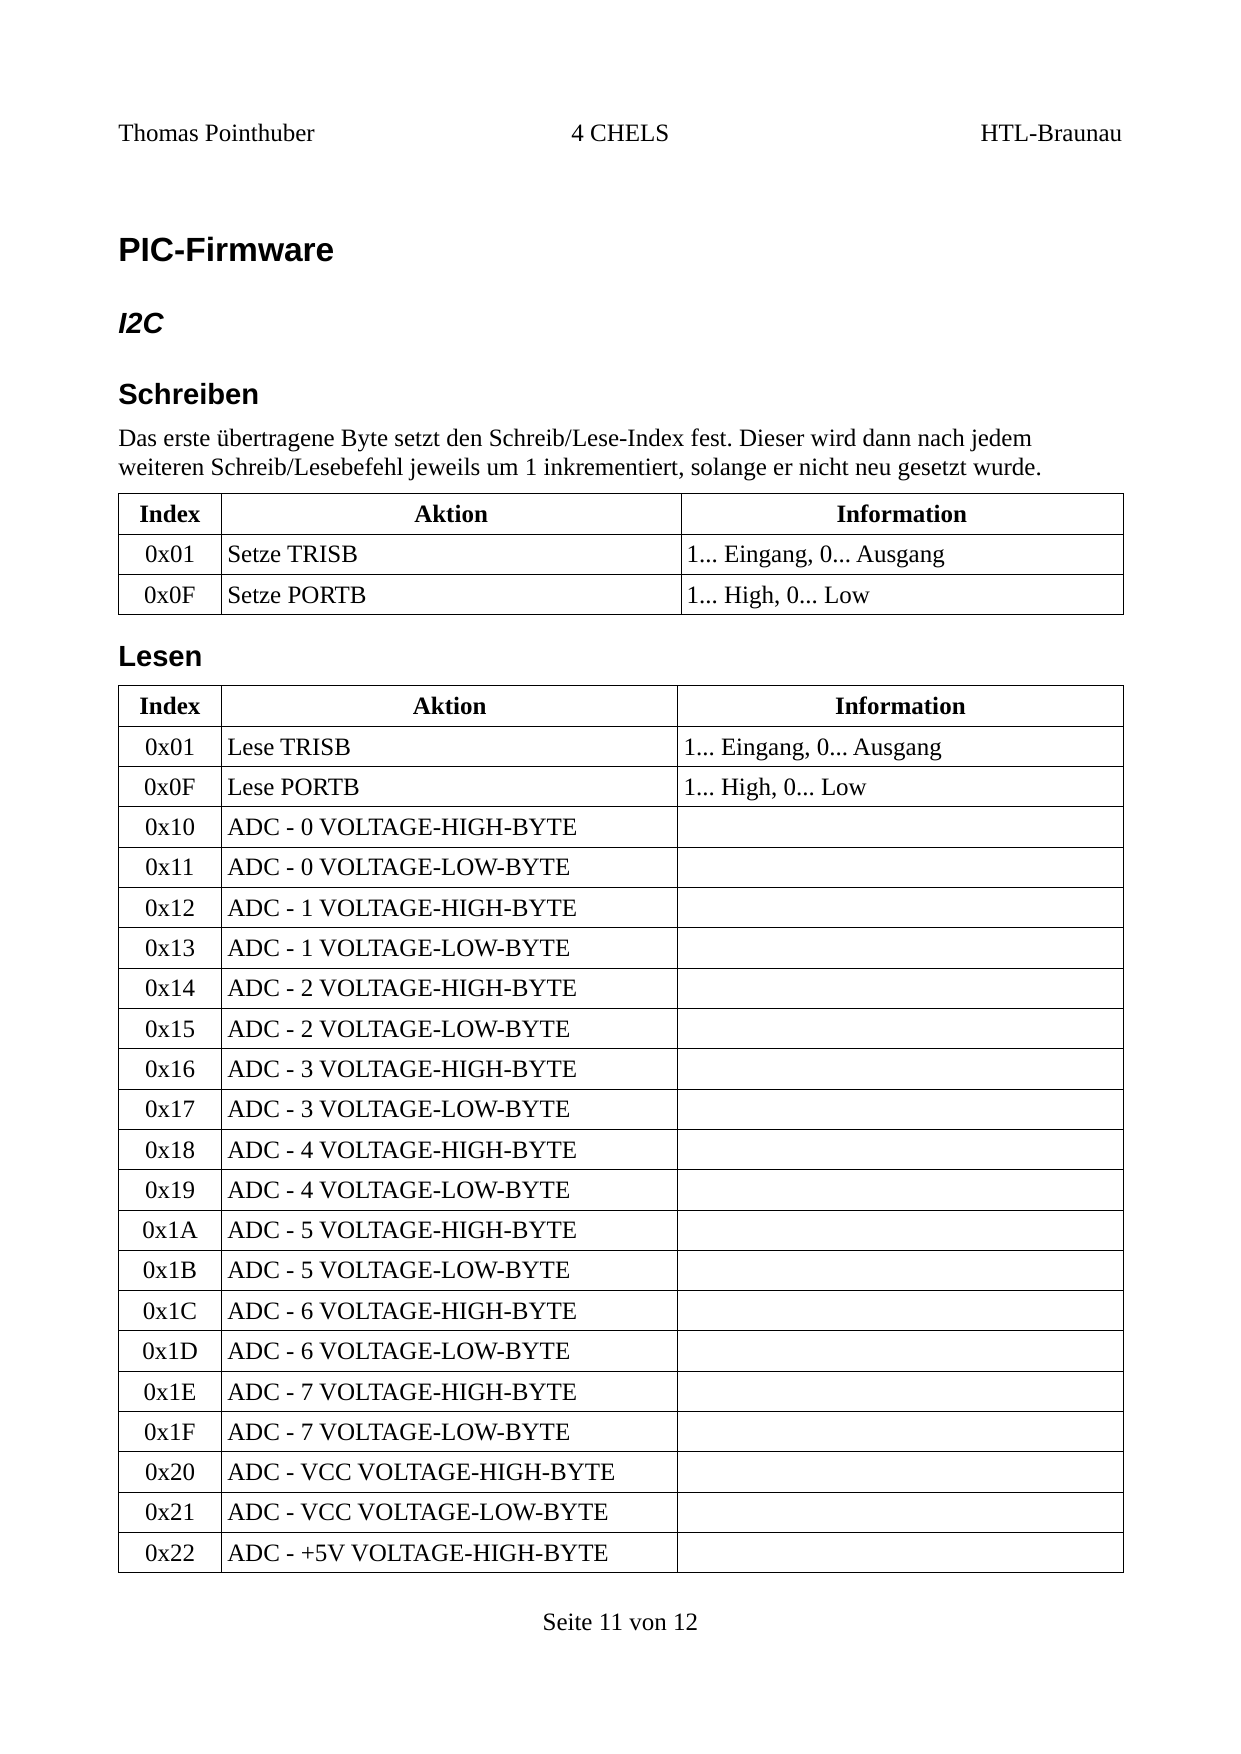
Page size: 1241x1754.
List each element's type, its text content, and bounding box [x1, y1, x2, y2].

table_cell ADC - VCC VOLTAGE-HIGH-BYTE [222, 1452, 677, 1492]
table_cell 0x21 [119, 1493, 221, 1532]
table_cell ADC - 0 VOLTAGE-LOW-BYTE [222, 848, 677, 887]
table_cell [678, 807, 1123, 847]
table_cell ADC - 6 VOLTAGE-HIGH-BYTE [222, 1291, 677, 1330]
table_cell [678, 1090, 1123, 1129]
table_cell ADC - VCC VOLTAGE-LOW-BYTE [222, 1493, 677, 1532]
table_cell 1... High, 0... Low [682, 575, 1123, 614]
table_cell 0x19 [119, 1170, 221, 1209]
table_cell 0x1B [119, 1251, 221, 1290]
table_cell [678, 1049, 1123, 1088]
table_cell 0x1C [119, 1291, 221, 1330]
table_cell 0x12 [119, 888, 221, 927]
table_cell [678, 1452, 1123, 1492]
table_cell 0x0F [119, 767, 221, 806]
table_cell 0x15 [119, 1009, 221, 1048]
table_cell [678, 1291, 1123, 1330]
table_header Aktion [222, 686, 677, 726]
table_cell Setze PORTB [222, 575, 681, 614]
table_cell 0x01 [119, 727, 221, 766]
table_cell ADC - 3 VOLTAGE-HIGH-BYTE [222, 1049, 677, 1088]
table_cell 0x22 [119, 1533, 221, 1572]
table_cell 0x01 [119, 535, 221, 574]
table_cell ADC - 0 VOLTAGE-HIGH-BYTE [222, 807, 677, 847]
table_cell [678, 1412, 1123, 1451]
table_header Aktion [222, 494, 681, 534]
table_cell 0x10 [119, 807, 221, 847]
table_cell 1... Eingang, 0... Ausgang [678, 727, 1123, 766]
table_cell 0x14 [119, 969, 221, 1008]
table_cell ADC - 5 VOLTAGE-HIGH-BYTE [222, 1211, 677, 1250]
table_cell [678, 1251, 1123, 1290]
table_header Index [119, 686, 221, 726]
table_cell [678, 1211, 1123, 1250]
table_cell 1... Eingang, 0... Ausgang [682, 535, 1123, 574]
table_cell 0x11 [119, 848, 221, 887]
subtitle I2C [118, 306, 1122, 340]
table_cell ADC - 2 VOLTAGE-HIGH-BYTE [222, 969, 677, 1008]
table_cell 0x16 [119, 1049, 221, 1088]
table_cell ADC - 2 VOLTAGE-LOW-BYTE [222, 1009, 677, 1048]
subtitle PIC-Firmware [118, 230, 1122, 269]
table_cell 1... High, 0... Low [678, 767, 1123, 806]
table_cell ADC - 6 VOLTAGE-LOW-BYTE [222, 1331, 677, 1371]
subtitle Lesen [118, 639, 1122, 673]
table_cell [678, 1493, 1123, 1532]
table_cell [678, 1130, 1123, 1169]
table_cell 0x17 [119, 1090, 221, 1129]
table_cell 0x13 [119, 928, 221, 968]
text Das erste übertragene Byte setzt den Schreib/Lese-Index fest. Dieser wird dann nach jedem weiteren Schreib/Lesebefehl jeweils um 1 inkrementiert, solange er nicht neu gesetzt wurde. [118, 423, 1122, 481]
table_cell 0x1F [119, 1412, 221, 1451]
table_cell [678, 1372, 1123, 1411]
table_cell ADC - 1 VOLTAGE-LOW-BYTE [222, 928, 677, 968]
table_cell [678, 928, 1123, 968]
table_header Information [678, 686, 1123, 726]
table_cell 0x1D [119, 1331, 221, 1371]
table_cell ADC - 3 VOLTAGE-LOW-BYTE [222, 1090, 677, 1129]
table_cell 0x0F [119, 575, 221, 614]
table_cell 0x1E [119, 1372, 221, 1411]
table_cell ADC - 7 VOLTAGE-LOW-BYTE [222, 1412, 677, 1451]
table_cell ADC - 4 VOLTAGE-HIGH-BYTE [222, 1130, 677, 1169]
table_cell [678, 848, 1123, 887]
table_cell Lese PORTB [222, 767, 677, 806]
table_header Information [682, 494, 1123, 534]
table_cell [678, 1533, 1123, 1572]
table_cell [678, 1331, 1123, 1371]
table_cell [678, 1170, 1123, 1209]
table_cell ADC - +5V VOLTAGE-HIGH-BYTE [222, 1533, 677, 1572]
table_cell Setze TRISB [222, 535, 681, 574]
table_cell ADC - 4 VOLTAGE-LOW-BYTE [222, 1170, 677, 1209]
table_cell 0x18 [119, 1130, 221, 1169]
subtitle Schreiben [118, 377, 1122, 411]
table_cell [678, 888, 1123, 927]
table_cell Lese TRISB [222, 727, 677, 766]
table_cell [678, 1009, 1123, 1048]
table_cell [678, 969, 1123, 1008]
table_cell ADC - 5 VOLTAGE-LOW-BYTE [222, 1251, 677, 1290]
table_cell 0x1A [119, 1211, 221, 1250]
table_header Index [119, 494, 221, 534]
table_cell ADC - 1 VOLTAGE-HIGH-BYTE [222, 888, 677, 927]
table_cell ADC - 7 VOLTAGE-HIGH-BYTE [222, 1372, 677, 1411]
table_cell 0x20 [119, 1452, 221, 1492]
